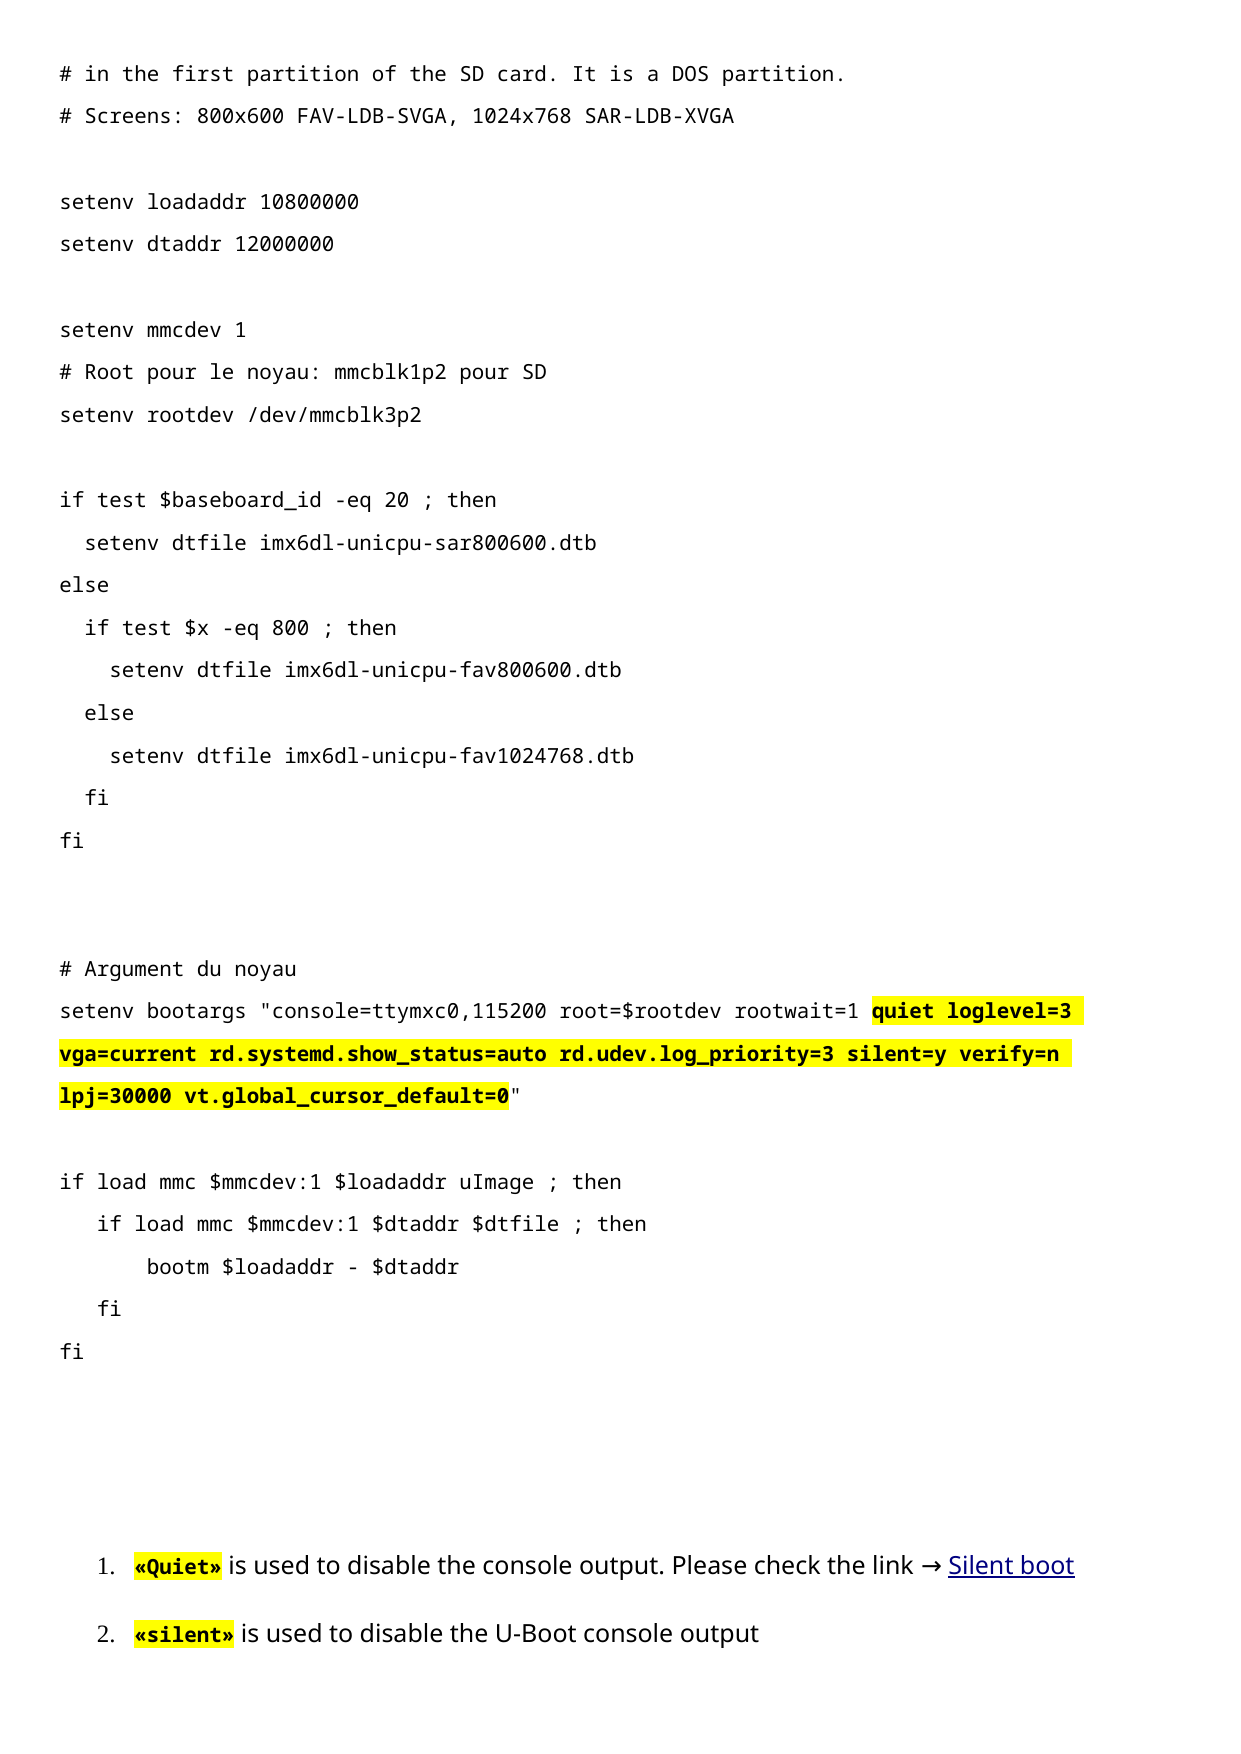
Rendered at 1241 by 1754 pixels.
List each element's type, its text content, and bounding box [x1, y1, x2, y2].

text setenv mmcdev 1 [59, 315, 1181, 343]
text if load mmc $mmcdev:1 $loadaddr uImage ; then [59, 1167, 1181, 1195]
text setenv dtfile imx6dl-unicpu-fav1024768.dtb [59, 741, 1181, 769]
text setenv dtaddr 12000000 [59, 229, 1181, 258]
text # Screens: 800x600 FAV-LDB-SVGA, 1024x768 SAR-LDB-XVGA [59, 102, 1181, 130]
text fi [59, 826, 1181, 854]
text if test $x -eq 800 ; then [59, 613, 1181, 641]
text if load mmc $mmcdev:1 $dtaddr $dtfile ; then [59, 1209, 1181, 1238]
list «Quiet» is used to disable the console output. Please check the link → Silent boot [97, 1547, 1181, 1581]
text setenv dtfile imx6dl-unicpu-fav800600.dtb [59, 656, 1181, 684]
text setenv rootdev /dev/mmcblk3p2 [59, 400, 1181, 428]
text # in the first partition of the SD card. It is a DOS partition. [59, 59, 1181, 87]
text if test $baseboard_id -eq 20 ; then [59, 485, 1181, 513]
text fi [59, 783, 1181, 812]
list «silent» is used to disable the U-Boot console output [97, 1616, 1181, 1649]
text setenv dtfile imx6dl-unicpu-sar800600.dtb [59, 528, 1181, 556]
text # Root pour le noyau: mmcblk1p2 pour SD [59, 357, 1181, 386]
text setenv loadaddr 10800000 [59, 187, 1181, 215]
text setenv bootargs "console=ttymxc0,115200 root=$rootdev rootwait=1 quiet loglevel=3 vga=current rd.systemd.show_status=auto rd.udev.log_priority=3 silent=y verify=n lpj=30000 vt.global_cursor_default=0" [59, 996, 1181, 1110]
text else [59, 698, 1181, 727]
text fi [59, 1294, 1181, 1323]
text else [59, 570, 1181, 599]
text fi [59, 1337, 1181, 1366]
text # Argument du noyau [59, 954, 1181, 982]
text bootm $loadaddr - $dtaddr [59, 1252, 1181, 1280]
